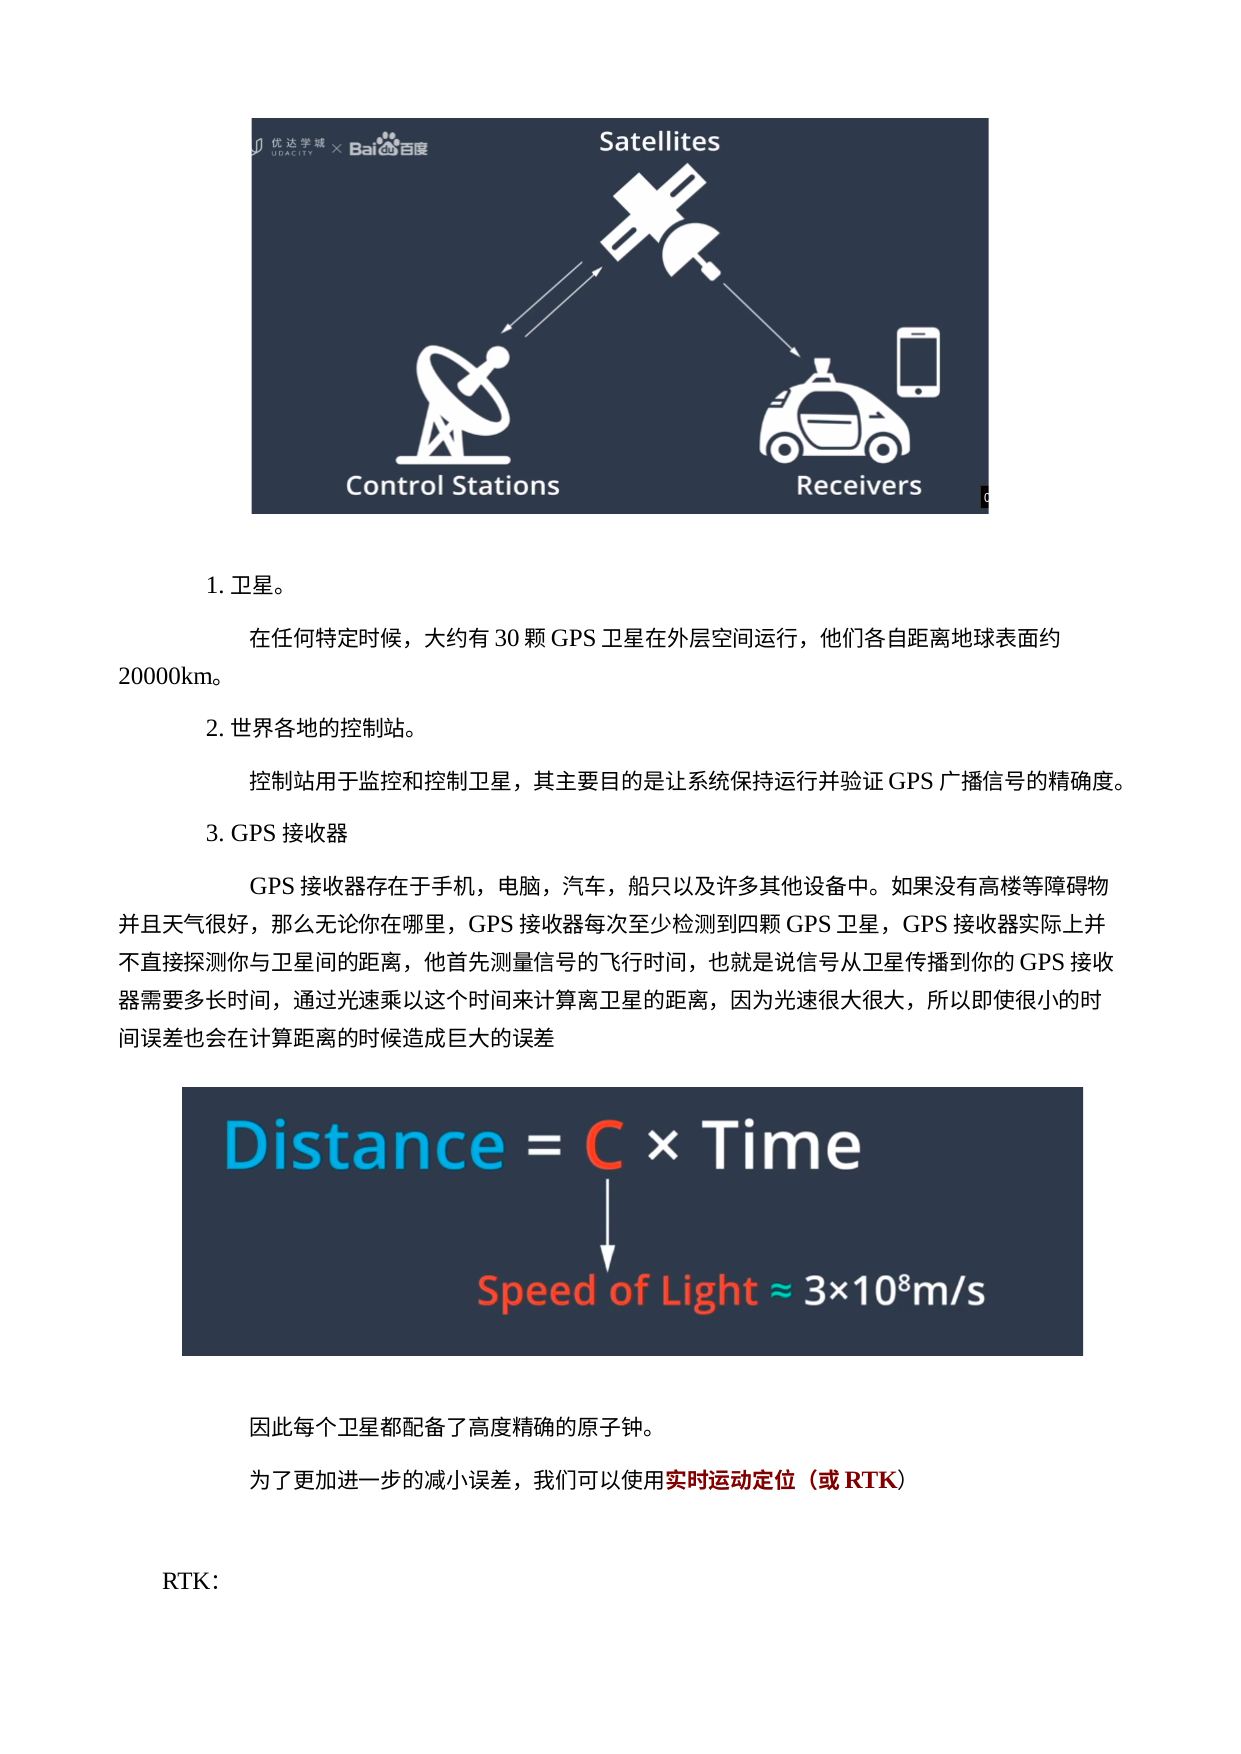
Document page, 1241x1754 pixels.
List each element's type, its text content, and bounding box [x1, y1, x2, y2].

text 在任何特定时候，大约有30颗GPS卫星在外层空间运行，他们各自距离地球表面约20000km。 [118, 621, 1122, 691]
text 2. 世界各地的控制站。 [118, 711, 1122, 743]
text 因此每个卫星都配备了高度精确的原子钟。 [118, 1410, 1122, 1442]
text RTK： [118, 1564, 1122, 1596]
text GPS接收器存在于手机，电脑，汽车，船只以及许多其他设备中。如果没有高楼等障碍物并且天气很好，那么无论你在哪里，GPS接收器每次至少检测到四颗GPS卫星，GPS接收器实际上并不直接探测你与卫星间的距离，他首先测量信号的飞行时间，也就是说信号从卫星传播到你的GPS接收器需要多长时间，通过光速乘以这个时间来计算离卫星的距离，因为光速很大很大，所以即使很小的时间误差也会在计算距离的时候造成巨大的误差 [118, 869, 1122, 1052]
text 为了更加进一步的减小误差，我们可以使用实时运动定位（或RTK） [118, 1463, 1122, 1494]
picture [251, 118, 989, 514]
text 控制站用于监控和控制卫星，其主要目的是让系统保持运行并验证GPS广播信号的精确度。 [118, 764, 1122, 796]
text 3. GPS 接收器 [118, 816, 1122, 848]
text 1. 卫星。 [118, 568, 1122, 600]
picture [182, 1087, 1084, 1356]
